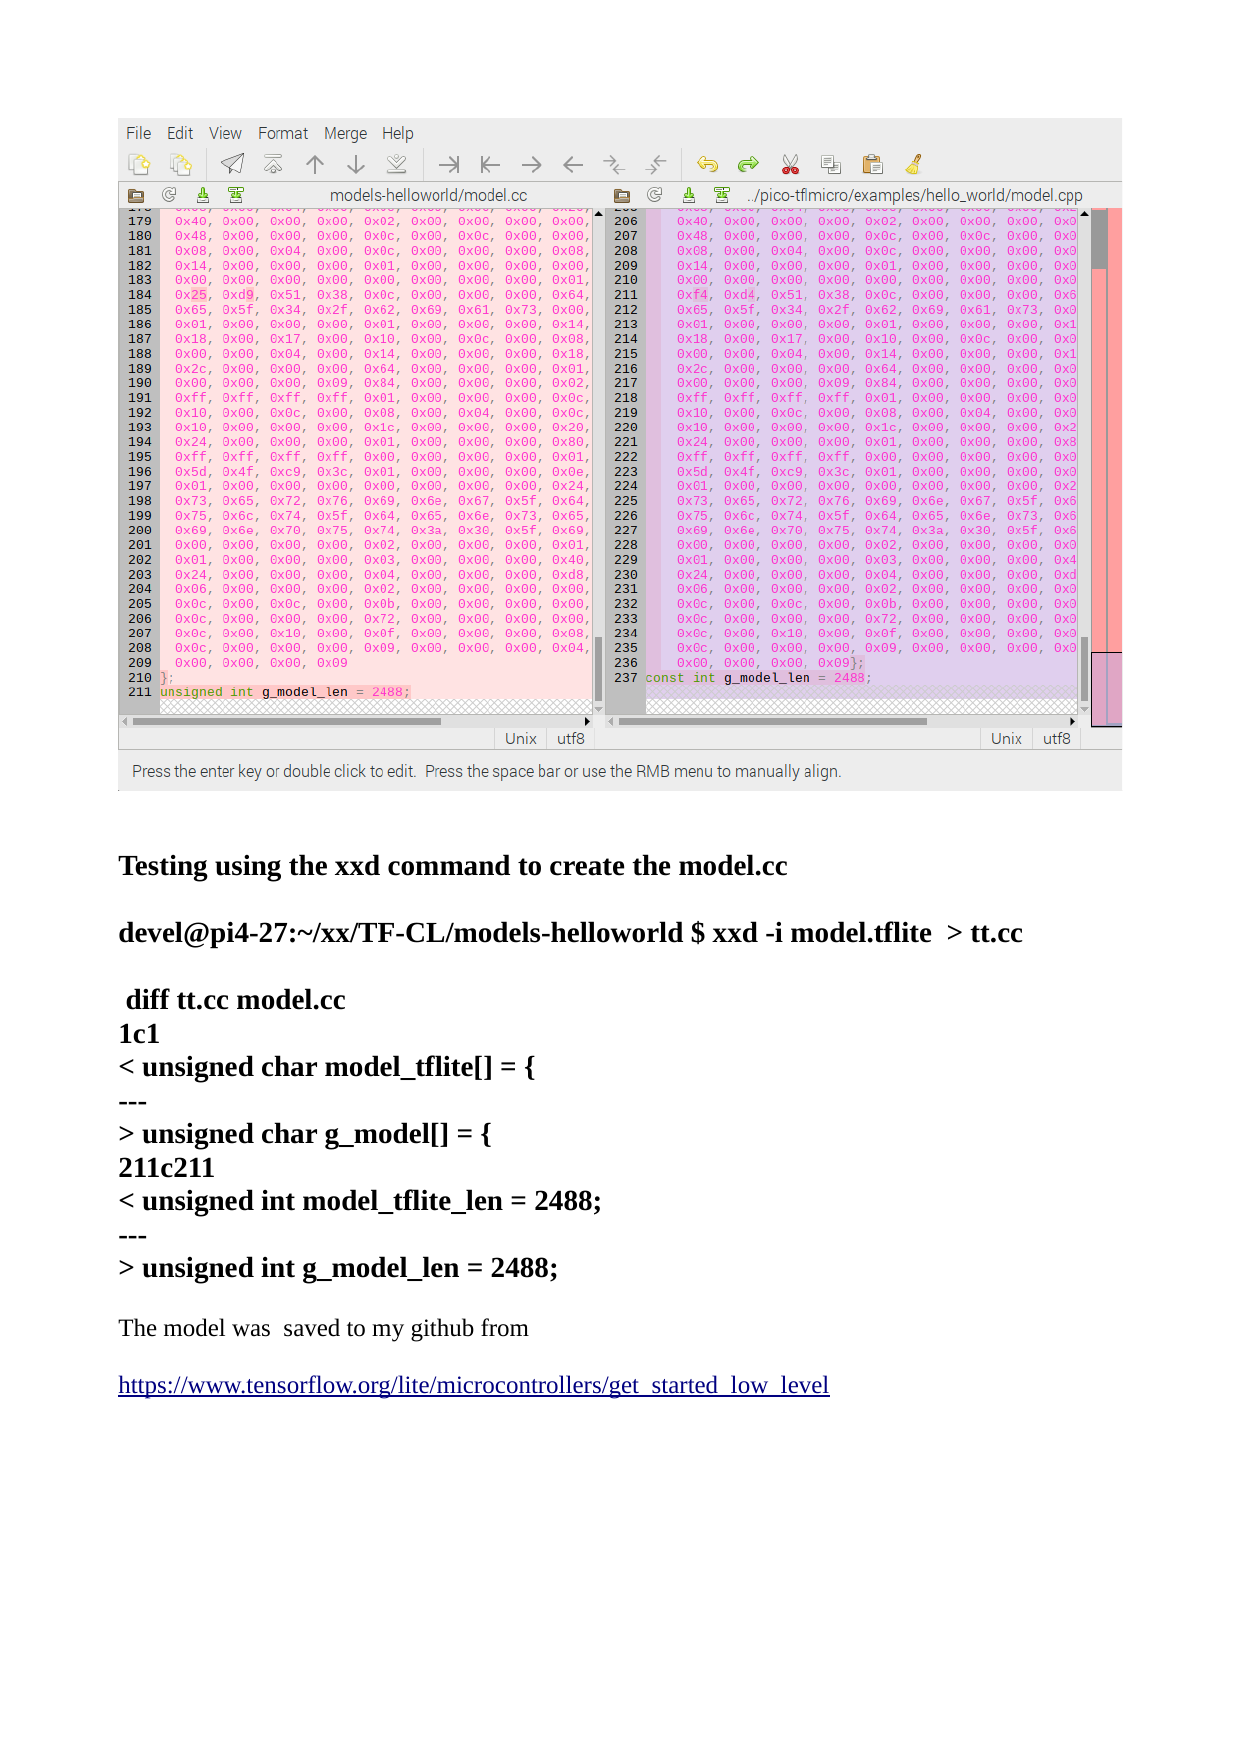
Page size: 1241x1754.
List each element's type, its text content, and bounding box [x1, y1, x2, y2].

text < unsigned char model_tflite[] = { [118, 1049, 1122, 1083]
text --- [118, 1217, 1122, 1251]
text 1c1 [118, 1016, 1122, 1049]
text --- [118, 1083, 1122, 1116]
text Testing using the xxd command to create the model.cc [118, 848, 1122, 882]
picture [118, 118, 1123, 791]
text > unsigned int g_model_len = 2488; [118, 1251, 1122, 1284]
text > unsigned char g_model[] = { [118, 1116, 1122, 1150]
text The model was saved to my github from [118, 1313, 1122, 1342]
text < unsigned int model_tflite_len = 2488; [118, 1183, 1122, 1217]
text diff tt.cc model.cc [118, 982, 1122, 1016]
text https://www.tensorflow.org/lite/microcontrollers/get_started_low_level [118, 1370, 1122, 1399]
text 211c211 [118, 1150, 1122, 1183]
text devel@pi4-27:~/xx/TF-CL/models-helloworld $ xxd -i model.tflite > tt.cc [118, 915, 1122, 949]
